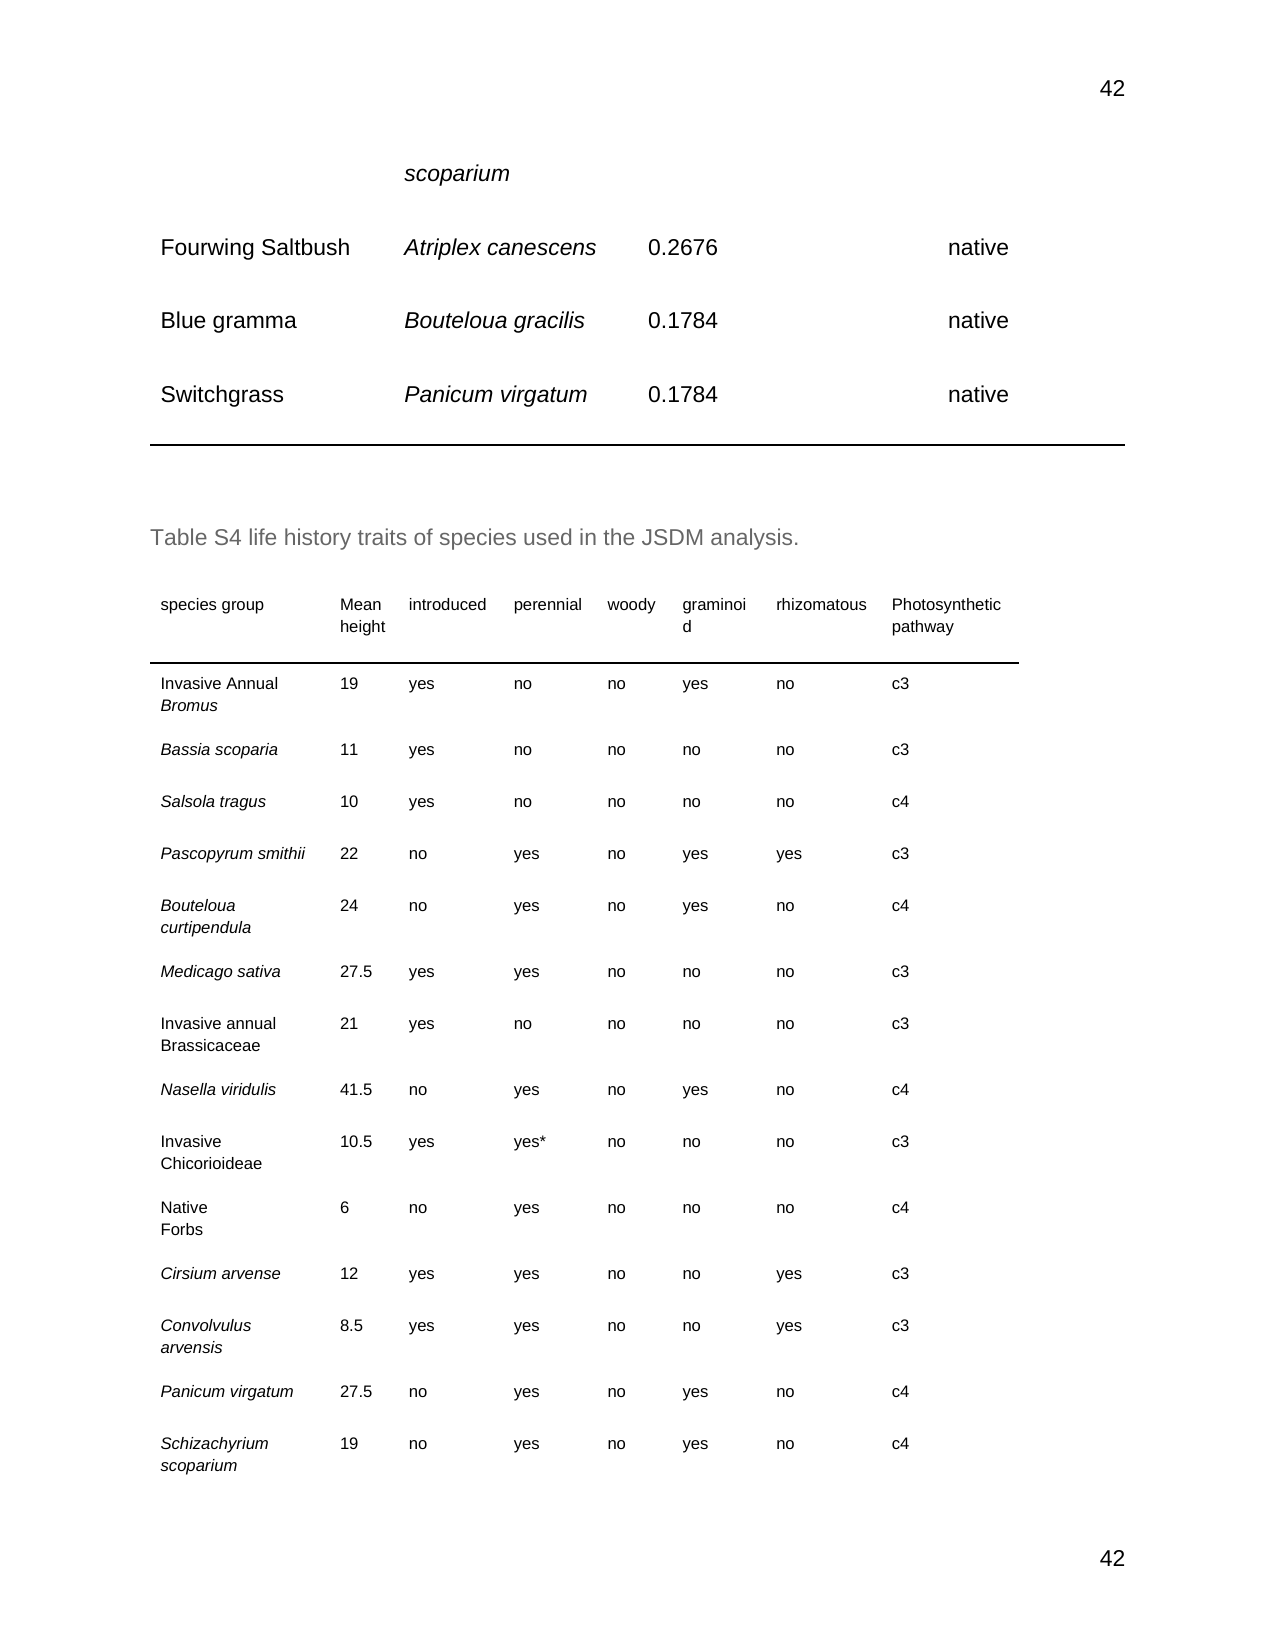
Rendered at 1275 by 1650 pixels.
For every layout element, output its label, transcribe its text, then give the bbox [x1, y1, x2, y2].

table_cell no [503, 782, 597, 834]
table_header graminoid [672, 585, 766, 662]
table_cell no [766, 1371, 881, 1423]
table_cell no [398, 1423, 503, 1489]
table_cell yes [672, 664, 766, 729]
table_cell Nasella viridulis [150, 1070, 329, 1122]
table_cell c4 [881, 782, 1019, 834]
table_cell c3 [881, 952, 1019, 1004]
table_header Mean height [329, 585, 398, 662]
table_cell yes [398, 952, 503, 1004]
table_cell yes [766, 834, 881, 886]
table_cell 10.5 [329, 1122, 398, 1187]
table_cell no [766, 1070, 881, 1122]
table_cell yes [398, 664, 503, 729]
table_cell [150, 150, 394, 223]
table_cell yes [672, 1371, 766, 1423]
table_cell no [597, 1371, 672, 1423]
table_cell no [672, 1122, 766, 1187]
table_cell no [503, 1004, 597, 1069]
table_cell yes [398, 1122, 503, 1187]
table_cell c3 [881, 1305, 1019, 1371]
table_cell Bouteloua curtipendula [150, 886, 329, 952]
table_cell c3 [881, 664, 1019, 729]
table_cell yes [672, 834, 766, 886]
table_cell Salsola tragus [150, 782, 329, 834]
table_cell c4 [881, 1371, 1019, 1423]
table_header Photosynthetic pathway [881, 585, 1019, 662]
table_cell no [672, 782, 766, 834]
table_cell 27.5 [329, 1371, 398, 1423]
table_header species group [150, 585, 329, 662]
table_cell scoparium [394, 150, 637, 223]
table_cell no [597, 952, 672, 1004]
table_cell Medicago sativa [150, 952, 329, 1004]
table_cell Schizachyrium scoparium [150, 1423, 329, 1489]
table_cell 11 [329, 730, 398, 782]
table_cell Atriplex canescens [394, 224, 637, 297]
table_cell Panicum virgatum [394, 370, 637, 444]
table_cell [938, 150, 1125, 223]
table_cell yes [503, 886, 597, 952]
table_cell yes [503, 952, 597, 1004]
table_cell no [503, 664, 597, 729]
table_cell Convolvulus arvensis [150, 1305, 329, 1371]
table_cell no [597, 1305, 672, 1371]
table_cell no [766, 1004, 881, 1069]
table_cell yes [503, 1305, 597, 1371]
table_cell no [766, 782, 881, 834]
table_cell Fourwing Saltbush [150, 224, 394, 297]
table_cell no [766, 730, 881, 782]
table_cell Bouteloua gracilis [394, 297, 637, 370]
table_cell no [766, 664, 881, 729]
table_cell no [398, 1371, 503, 1423]
table_cell Invasive Chicorioideae [150, 1122, 329, 1187]
table_cell Cirsium arvense [150, 1253, 329, 1305]
table_cell yes [766, 1253, 881, 1305]
table_header rhizomatous [766, 585, 881, 662]
table_cell no [597, 782, 672, 834]
table_cell 6 [329, 1188, 398, 1253]
table_cell Panicum virgatum [150, 1371, 329, 1423]
table_cell Native Forbs [150, 1188, 329, 1253]
table_cell no [672, 1253, 766, 1305]
table_cell Invasive Annual Bromus [150, 664, 329, 729]
table_cell no [597, 886, 672, 952]
table_cell 27.5 [329, 952, 398, 1004]
table_header woody [597, 585, 672, 662]
table_cell Blue gramma [150, 297, 394, 370]
table_cell no [597, 730, 672, 782]
table_cell yes [398, 782, 503, 834]
table_cell yes* [503, 1122, 597, 1187]
table_cell Invasive annual Brassicaceae [150, 1004, 329, 1069]
table_cell c4 [881, 886, 1019, 952]
table_cell [638, 150, 937, 223]
table_cell Bassia scoparia [150, 730, 329, 782]
table_header introduced [398, 585, 503, 662]
table_cell no [597, 664, 672, 729]
table_cell no [672, 730, 766, 782]
table_cell no [672, 952, 766, 1004]
table_cell 22 [329, 834, 398, 886]
table_cell yes [672, 1423, 766, 1489]
table_cell no [398, 1188, 503, 1253]
table_cell no [398, 834, 503, 886]
table_cell c4 [881, 1423, 1019, 1489]
table_cell c3 [881, 1253, 1019, 1305]
table_cell no [597, 1253, 672, 1305]
table_cell no [398, 886, 503, 952]
table_cell 21 [329, 1004, 398, 1069]
table_cell 12 [329, 1253, 398, 1305]
table_cell no [766, 886, 881, 952]
table_cell c4 [881, 1070, 1019, 1122]
table_cell yes [503, 1070, 597, 1122]
table_cell no [766, 1423, 881, 1489]
table_cell native [938, 224, 1125, 297]
table_cell c3 [881, 1004, 1019, 1069]
table_cell yes [398, 1305, 503, 1371]
table_cell Pascopyrum smithii [150, 834, 329, 886]
table_cell 19 [329, 664, 398, 729]
table_cell 0.1784 [638, 297, 937, 370]
table_cell yes [672, 886, 766, 952]
table_cell Switchgrass [150, 370, 394, 444]
table_cell yes [398, 730, 503, 782]
table_cell no [766, 952, 881, 1004]
table_cell no [766, 1122, 881, 1187]
table_cell no [597, 1122, 672, 1187]
table_cell yes [503, 1253, 597, 1305]
table_cell 8.5 [329, 1305, 398, 1371]
table_cell 19 [329, 1423, 398, 1489]
table_cell no [672, 1188, 766, 1253]
table_cell yes [398, 1004, 503, 1069]
subtitle Table S4 life history traits of species used in the JSDM analysis. [150, 523, 1125, 550]
table_cell no [766, 1188, 881, 1253]
table_cell no [597, 834, 672, 886]
table_cell 24 [329, 886, 398, 952]
table_cell yes [503, 1423, 597, 1489]
table_cell 41.5 [329, 1070, 398, 1122]
table_cell yes [766, 1305, 881, 1371]
table_header perennial [503, 585, 597, 662]
table_cell c3 [881, 834, 1019, 886]
table_cell 10 [329, 782, 398, 834]
table_cell yes [503, 1371, 597, 1423]
table_cell c4 [881, 1188, 1019, 1253]
table_cell yes [398, 1253, 503, 1305]
table_cell yes [503, 834, 597, 886]
table_cell yes [672, 1070, 766, 1122]
table_cell no [597, 1188, 672, 1253]
table_cell 0.2676 [638, 224, 937, 297]
table_cell no [503, 730, 597, 782]
table_cell no [597, 1004, 672, 1069]
table_cell no [672, 1305, 766, 1371]
table_cell no [398, 1070, 503, 1122]
table_cell yes [503, 1188, 597, 1253]
table_cell no [597, 1070, 672, 1122]
table_cell c3 [881, 1122, 1019, 1187]
table_cell 0.1784 [638, 370, 937, 444]
table_cell native [938, 370, 1125, 444]
table_cell native [938, 297, 1125, 370]
table_cell c3 [881, 730, 1019, 782]
table_cell no [672, 1004, 766, 1069]
table_cell no [597, 1423, 672, 1489]
